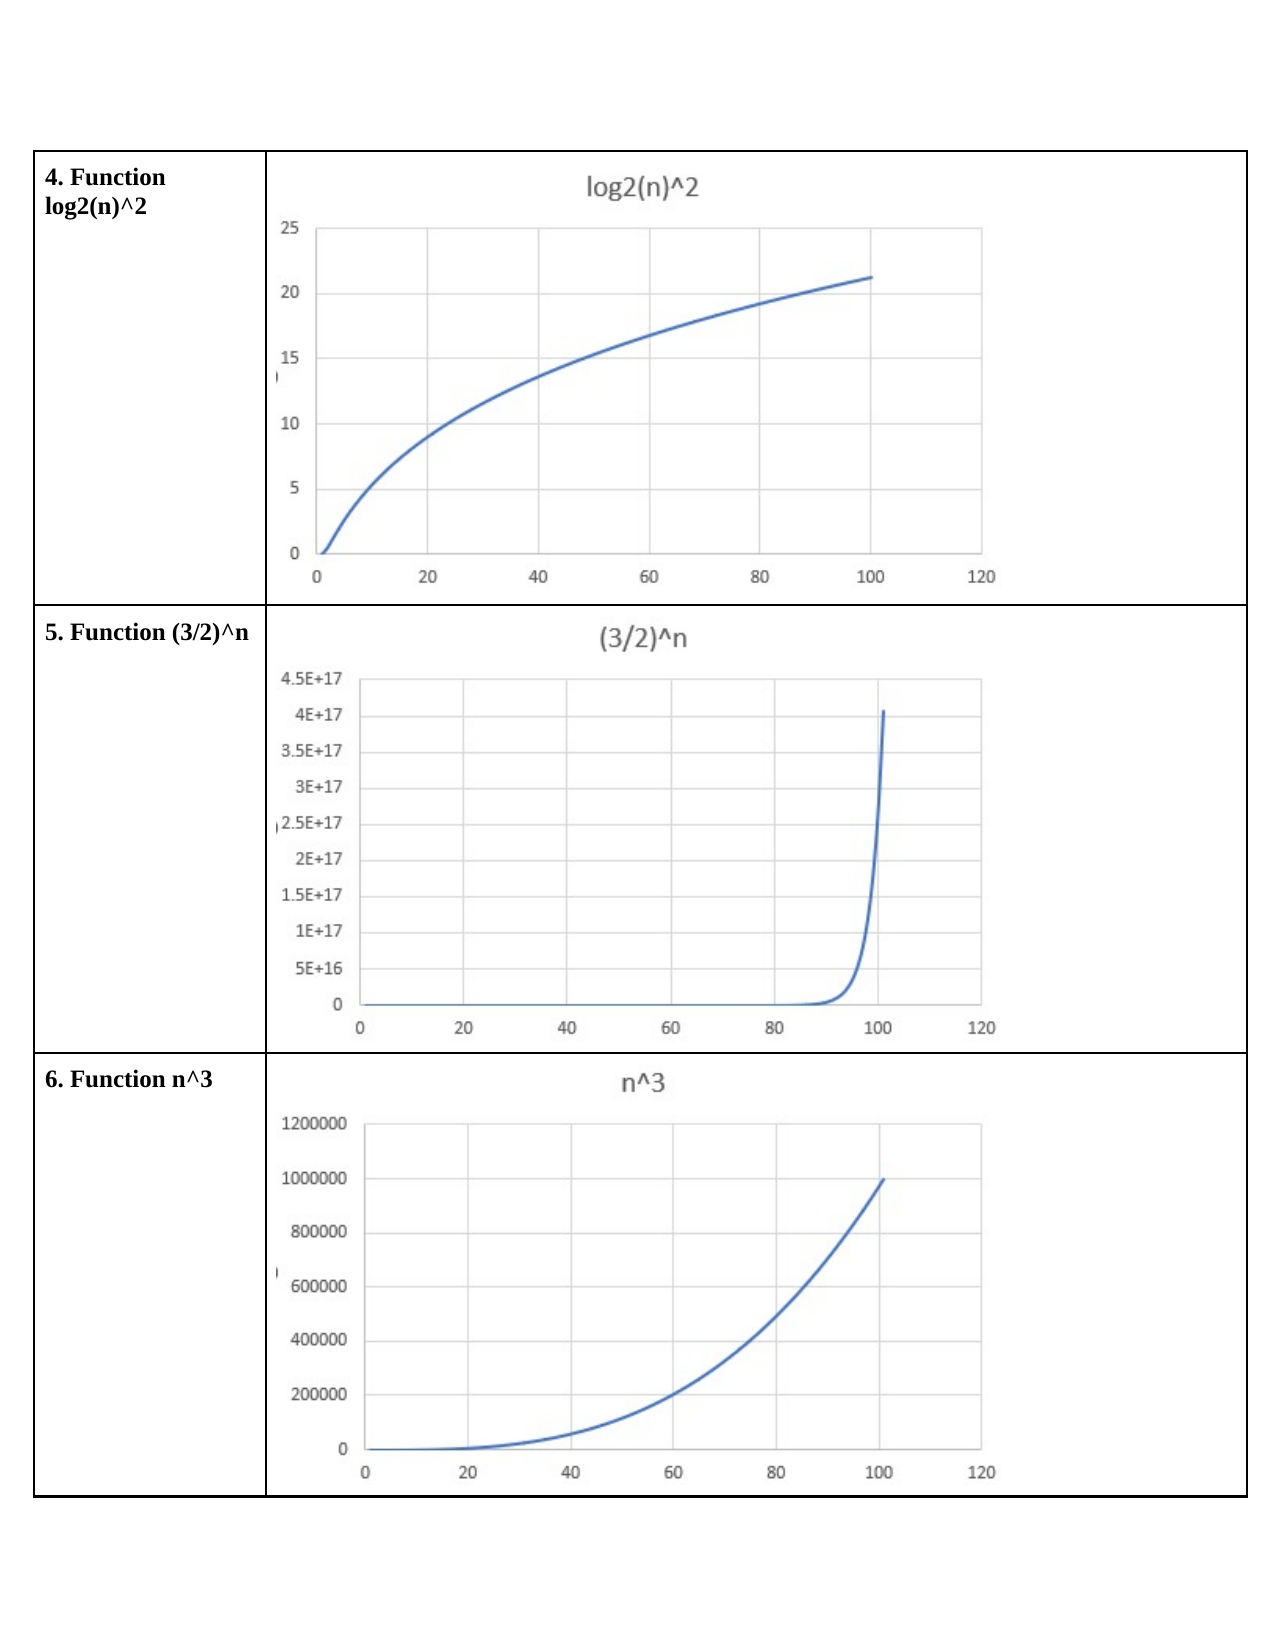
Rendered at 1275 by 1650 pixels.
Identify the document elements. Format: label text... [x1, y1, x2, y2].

picture [276, 616, 1009, 1042]
table_cell 5. Function (3/2)^n [35, 606, 265, 1052]
table_cell [267, 1054, 1246, 1495]
table_cell 4. Function log2(n)^2 [35, 152, 265, 604]
table_cell [267, 152, 1246, 604]
picture [276, 1064, 1009, 1485]
picture [276, 162, 1008, 594]
table_cell [267, 606, 1246, 1052]
table_cell 6. Function n^3 [35, 1054, 265, 1495]
